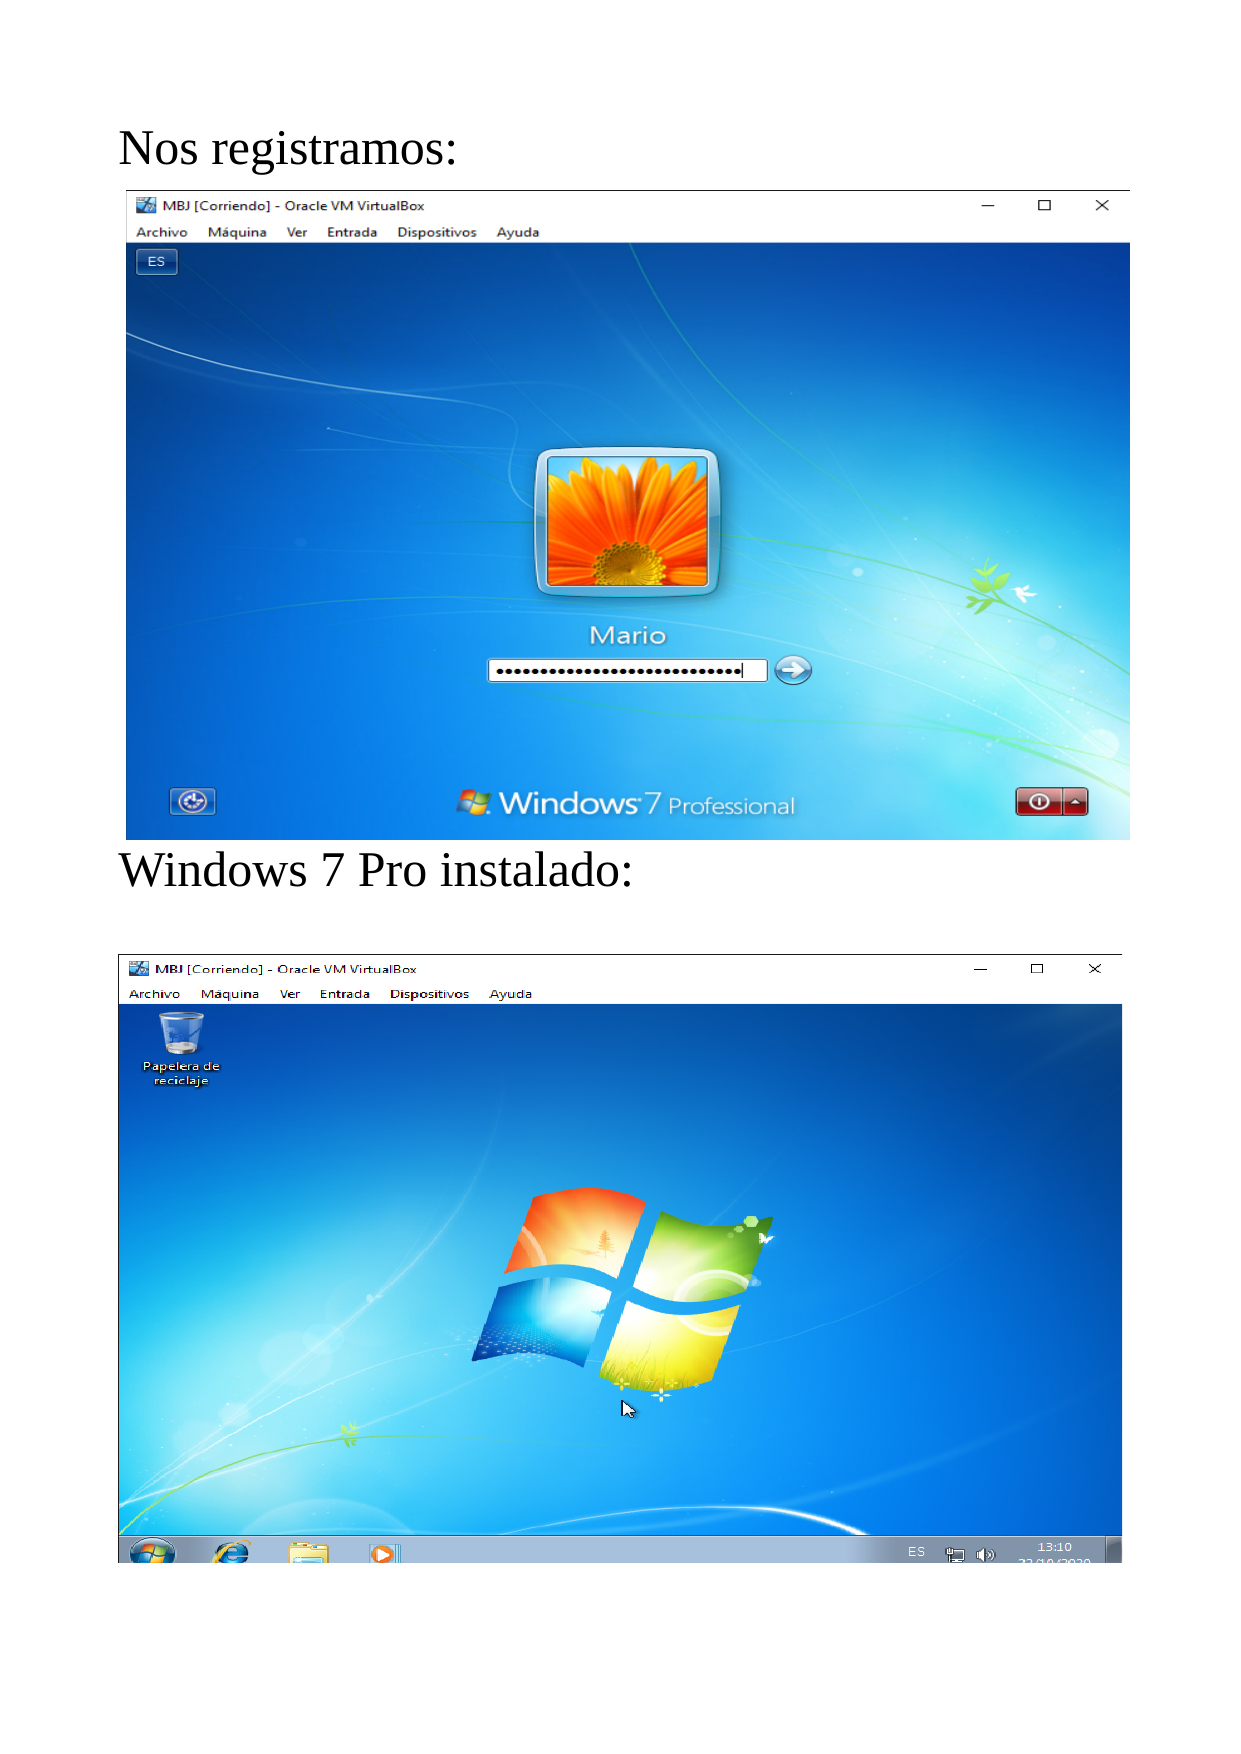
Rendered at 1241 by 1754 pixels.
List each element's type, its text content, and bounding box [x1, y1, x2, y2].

picture [118, 954, 1123, 1563]
text Nos registramos: [118, 118, 1122, 176]
text Windows 7 Pro instalado: [118, 176, 1122, 897]
picture [126, 190, 1130, 840]
